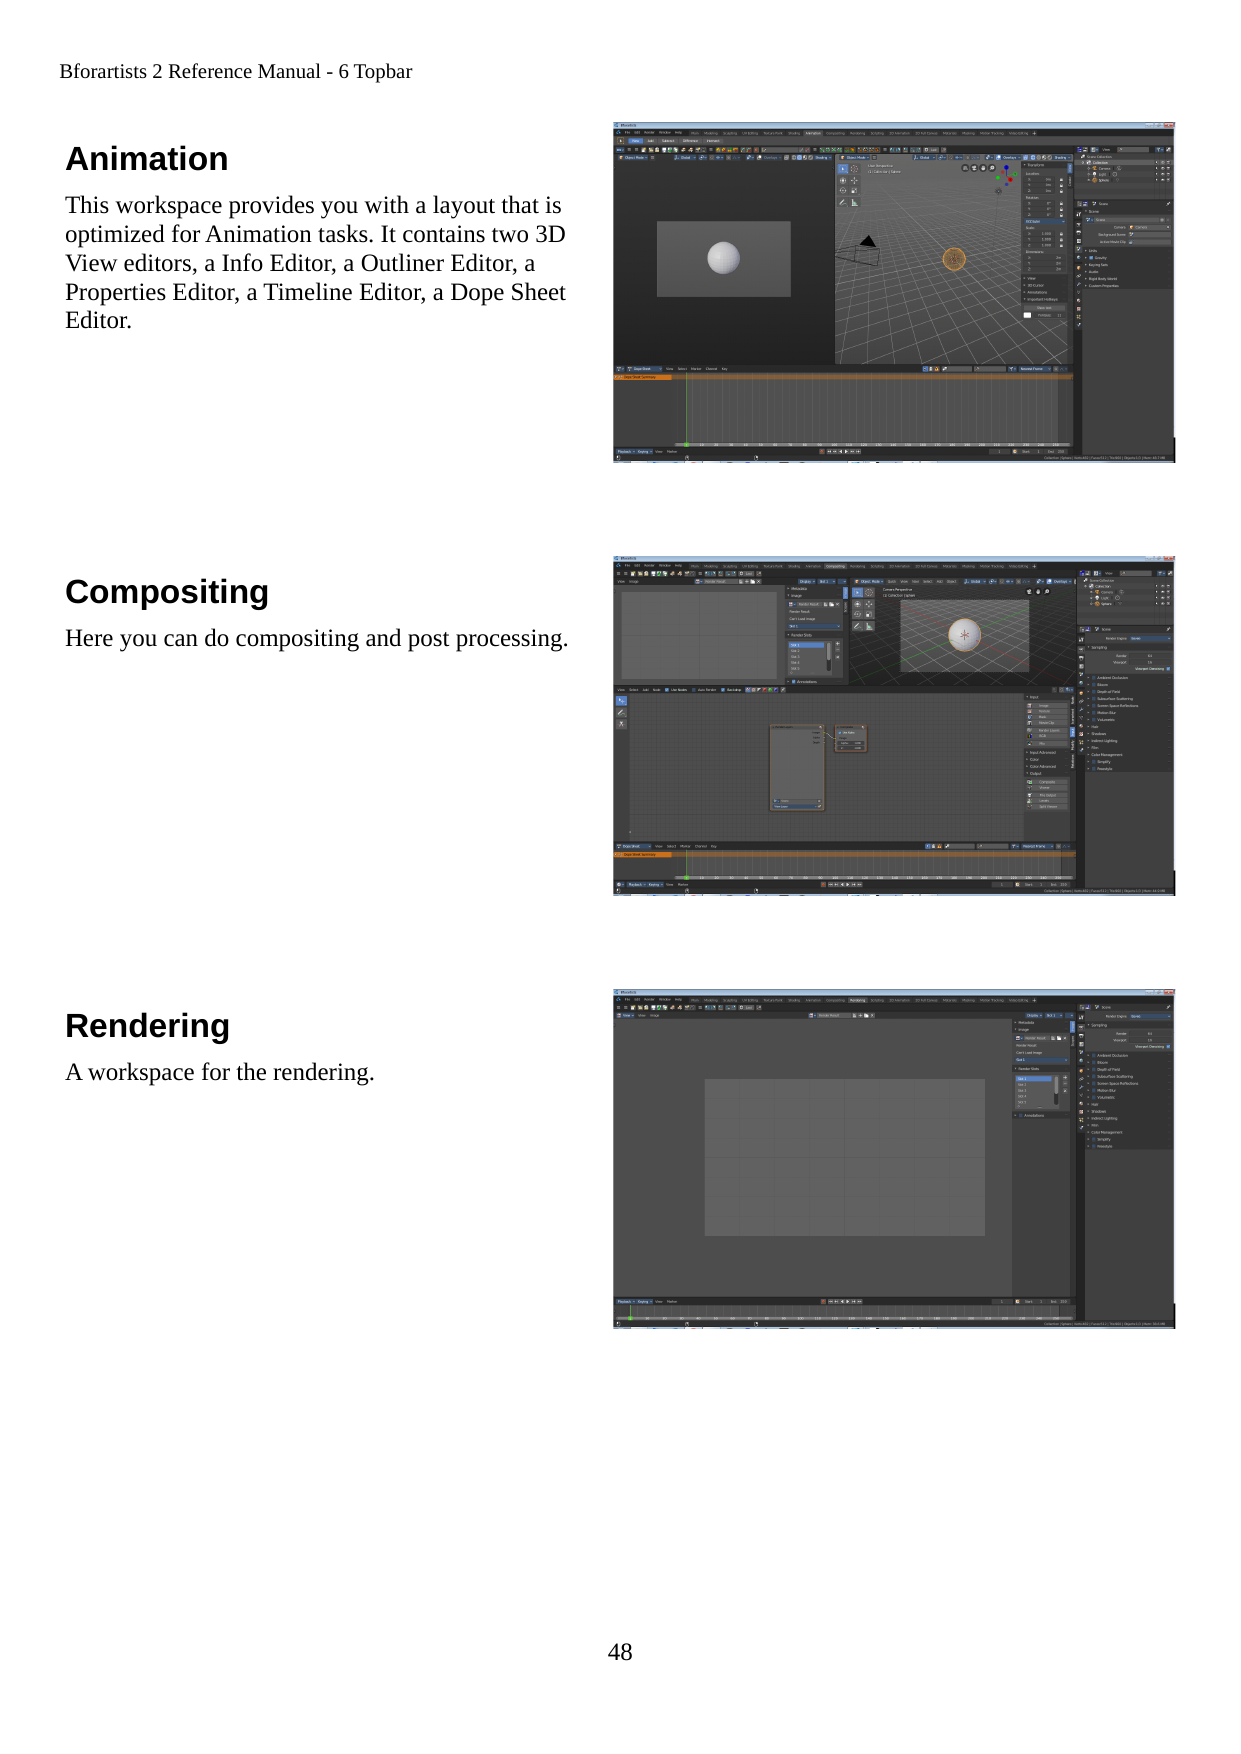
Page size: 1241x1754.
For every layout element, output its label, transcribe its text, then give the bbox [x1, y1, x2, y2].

picture [613, 556, 1176, 896]
picture [613, 989, 1176, 1329]
table_header Rendering A workspace for the rendering. [59, 979, 596, 1383]
table_header [596, 113, 1181, 517]
table_header Animation This workspace provides you with a layout that is optimized for Animation tasks. It contains two 3D View editors, a Info Editor, a Outliner Editor, a Properties Editor, a Timeline Editor, a Dope Sheet Editor. [59, 113, 596, 517]
table_header Compositing Here you can do compositing and post processing. [59, 546, 596, 950]
table_header [596, 546, 1181, 950]
picture [613, 122, 1176, 463]
table_header [596, 979, 1181, 1383]
